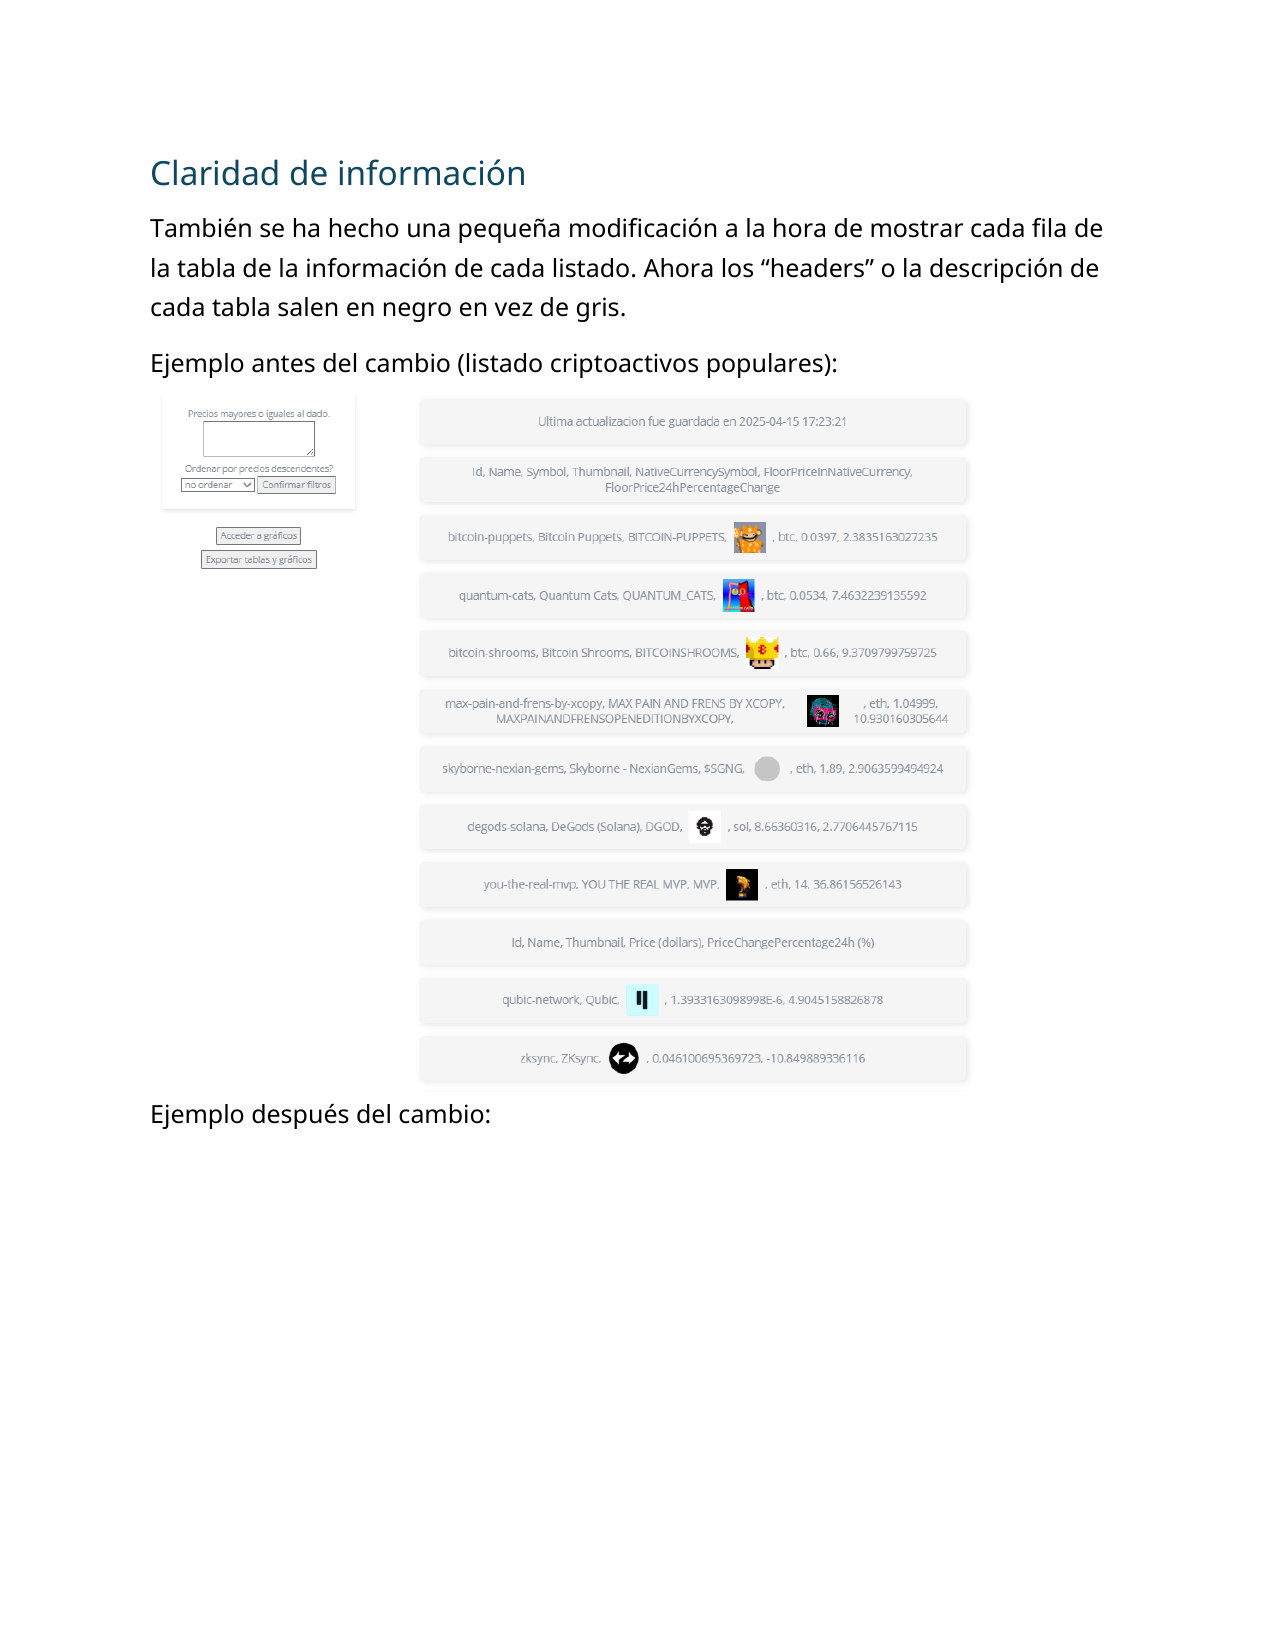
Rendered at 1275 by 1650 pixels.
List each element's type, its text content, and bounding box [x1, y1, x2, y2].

text Ejemplo después del cambio: [150, 1092, 1125, 1131]
text También se ha hecho una pequeña modificación a la hora de mostrar cada fila de la tabla de la información de cada listado. Ahora los “headers” o la descripción de cada tabla salen en negro en vez de gris. [150, 211, 1125, 324]
text Ejemplo antes del cambio (listado criptoactivos populares): [150, 346, 1125, 385]
subtitle Claridad de información [150, 150, 1125, 195]
